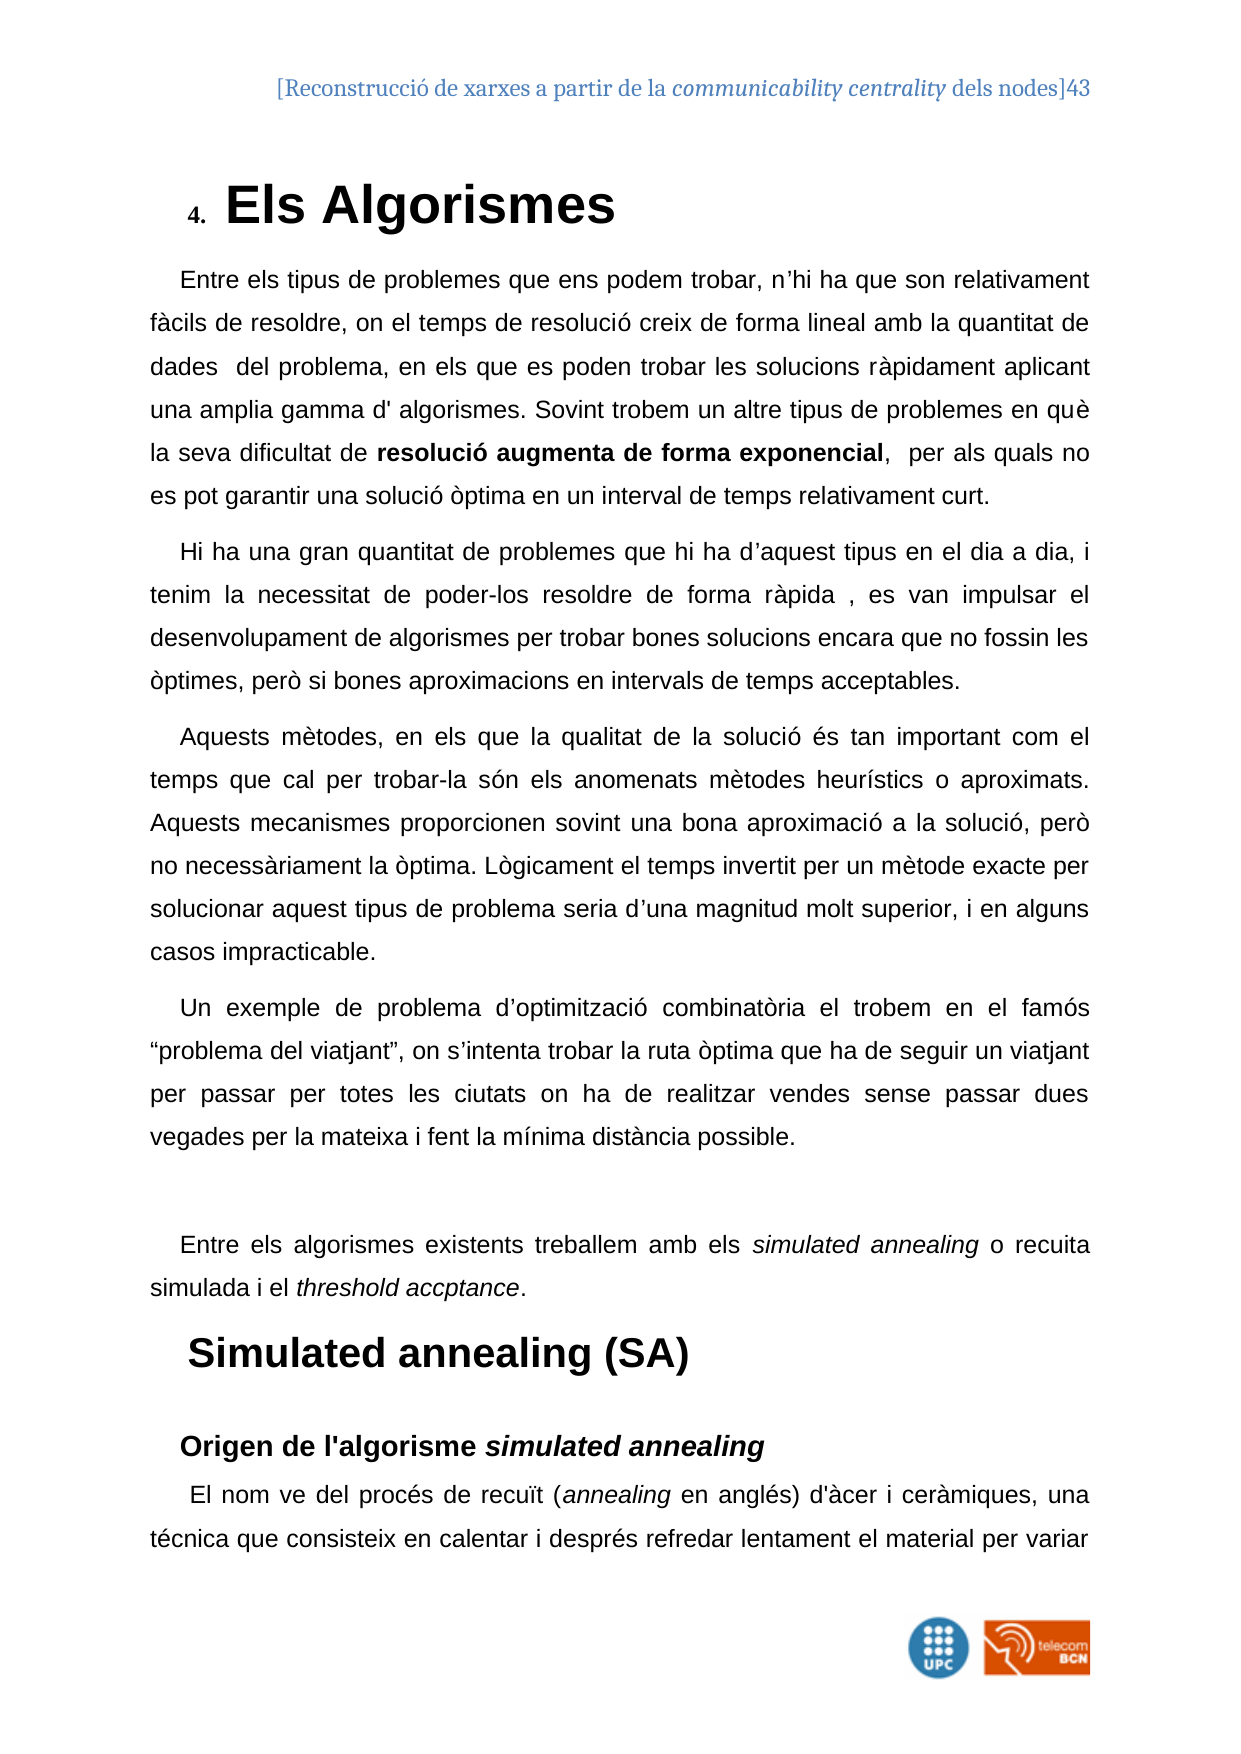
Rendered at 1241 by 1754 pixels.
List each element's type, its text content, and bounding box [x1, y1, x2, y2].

subtitle Simulated annealing (SA) [187, 1328, 1090, 1376]
subtitle Origen de l'algorisme simulated annealing [150, 1429, 1090, 1463]
picture [904, 1614, 1091, 1681]
text El nom ve del procés de recuït (annealing en anglés) d'àcer i ceràmiques, una técnica que consisteix en calentar i després refredar lentament el material per variar [150, 1481, 1090, 1552]
text Aquests mètodes, en els que la qualitat de la solució és tan important com el temps que cal per trobar-la són els anomenats mètodes heurístics o aproximats. Aquests mecanismes proporcionen sovint una bona aproximació a la solució, però no necessàriament la òptima. Lògicament el temps invertit per un mètode exacte per solucionar aquest tipus de problema seria d’una magnitud molt superior, i en alguns casos impracticable. [150, 722, 1090, 966]
subtitle Els Algorismes [187, 173, 1090, 235]
text Entre els tipus de problemes que ens podem trobar, n’hi ha que son relativament fàcils de resoldre, on el temps de resolució creix de forma lineal amb la quantitat de dades del problema, en els que es poden trobar les solucions ràpidament aplicant una amplia gamma d' algorismes. Sovint trobem un altre tipus de problemes en què la seva dificultat de resolució augmenta de forma exponencial, per als quals no es pot garantir una solució òptima en un interval de temps relativament curt. [150, 265, 1090, 510]
text Hi ha una gran quantitat de problemes que hi ha d’aquest tipus en el dia a dia, i tenim la necessitat de poder-los resoldre de forma ràpida , es van impulsar el desenvolupament de algorismes per trobar bones solucions encara que no fossin les òptimes, però si bones aproximacions en intervals de temps acceptables. [150, 537, 1090, 695]
text Entre els algorismes existents treballem amb els simulated annealing o recuita simulada i el threshold accptance. [150, 1230, 1090, 1302]
text Un exemple de problema d’optimització combinatòria el trobem en el famós “problema del viatjant”, on s’intenta trobar la ruta òptima que ha de seguir un viatjant per passar per totes les ciutats on ha de realitzar vendes sense passar dues vegades per la mateixa i fent la mínima distància possible. [150, 993, 1090, 1151]
